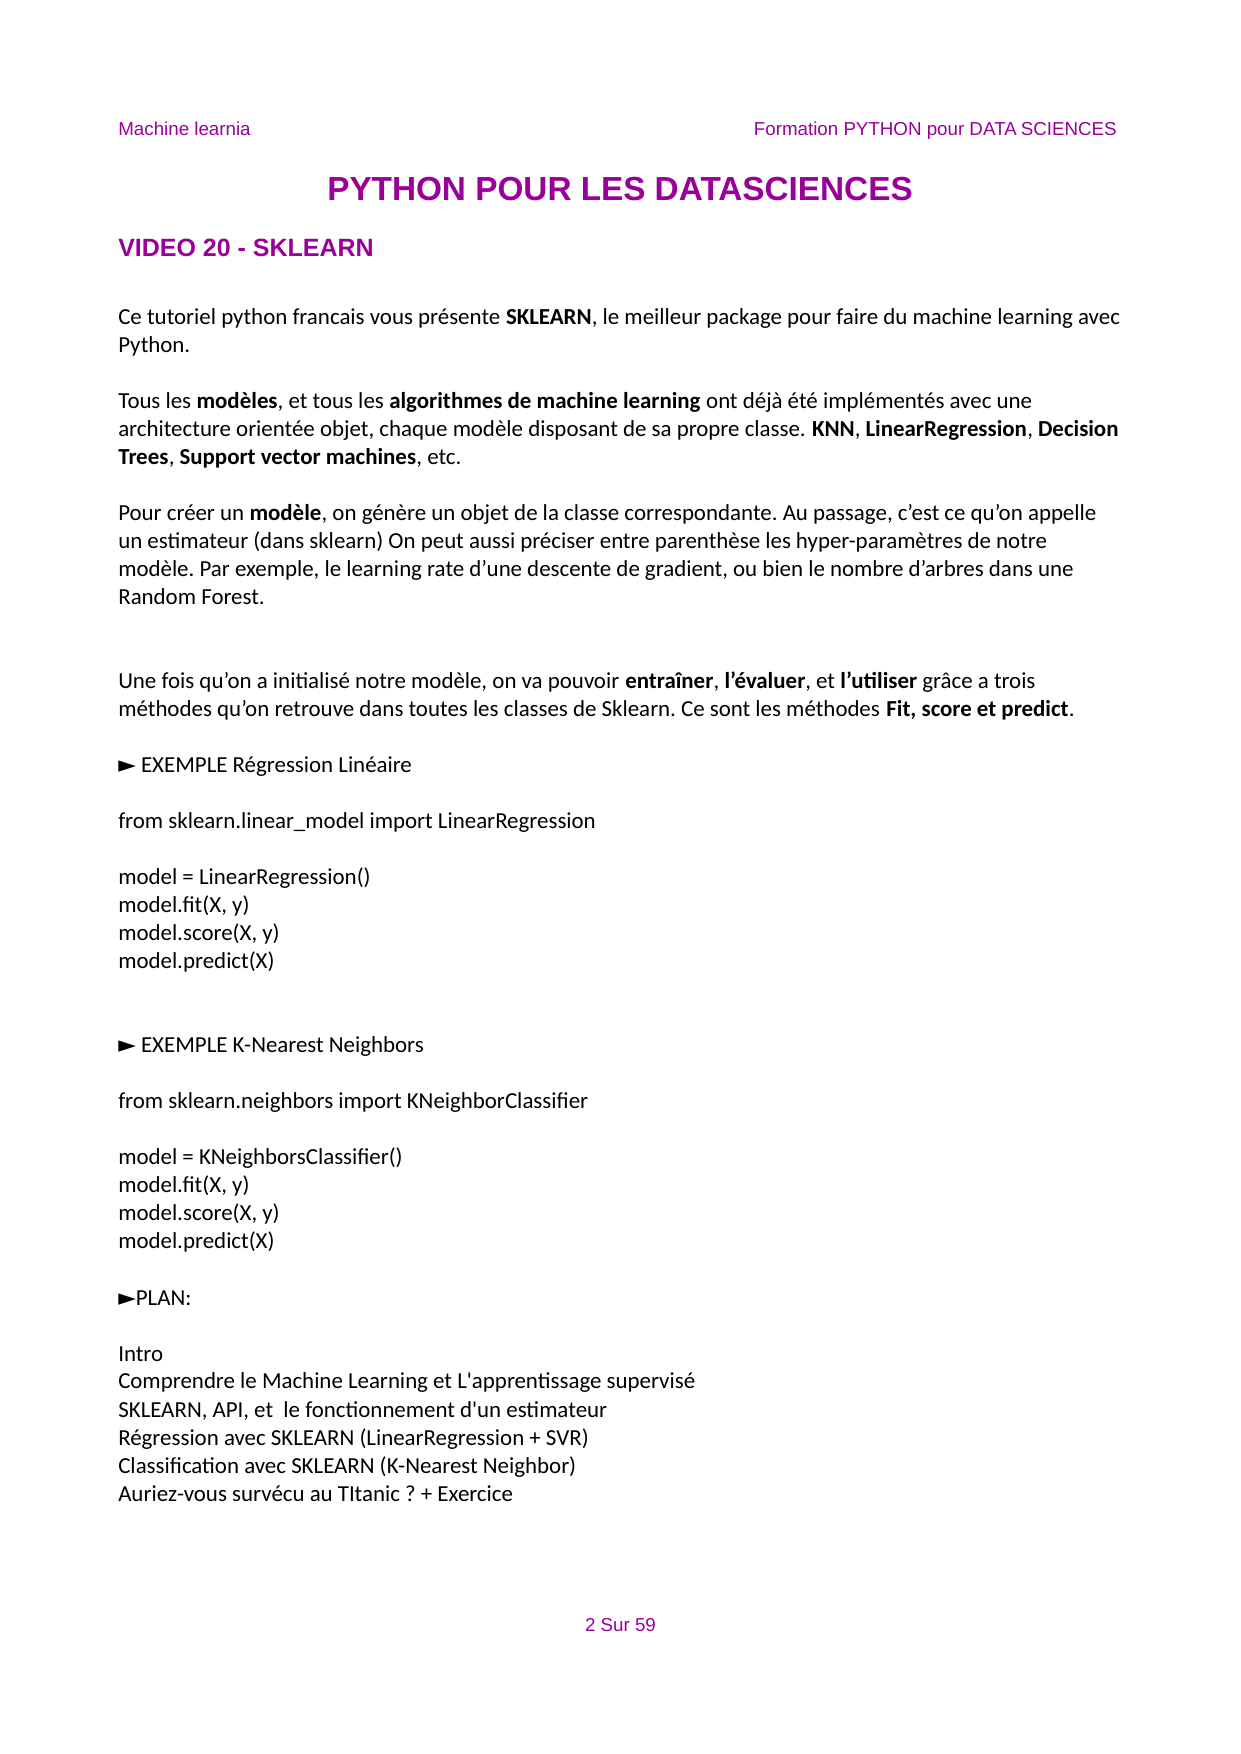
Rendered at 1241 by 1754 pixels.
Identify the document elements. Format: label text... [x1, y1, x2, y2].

subtitle VIDEO 20 - SKLEARN [118, 233, 1122, 261]
text Intro [118, 1339, 1122, 1367]
text ► EXEMPLE Régression Linéaire [118, 750, 1122, 778]
text model.score(X, y) [118, 1198, 1122, 1227]
text model.predict(X) [118, 1227, 1122, 1254]
text model = KNeighborsClassifier() [118, 1142, 1122, 1171]
text ►PLAN: [118, 1283, 1122, 1311]
text Auriez-vous survécu au TItanic ? + Exercice [118, 1479, 1122, 1507]
text Pour créer un modèle, on génère un objet de la classe correspondante. Au passage, c’est ce qu’on appelle un estimateur (dans sklearn) On peut aussi préciser entre parenthèse les hyper-paramètres de notre modèle. Par exemple, le learning rate d’une descente de gradient, ou bien le nombre d’arbres dans une Random Forest. [118, 498, 1122, 610]
text Comprendre le Machine Learning et L'apprentissage supervisé [118, 1367, 1122, 1395]
text ► EXEMPLE K-Nearest Neighbors [118, 1030, 1122, 1058]
text SKLEARN, API, et le fonctionnement d'un estimateur [118, 1395, 1122, 1423]
text model.fit(X, y) [118, 890, 1122, 918]
text PYTHON POUR LES DATASCIENCES [118, 169, 1122, 208]
text Tous les modèles, et tous les algorithmes de machine learning ont déjà été implémentés avec une architecture orientée objet, chaque modèle disposant de sa propre classe. KNN, LinearRegression, Decision Trees, Support vector machines, etc. [118, 386, 1122, 470]
text Classification avec SKLEARN (K-Nearest Neighbor) [118, 1451, 1122, 1479]
text from sklearn.linear_model import LinearRegression [118, 806, 1122, 834]
text model.fit(X, y) [118, 1171, 1122, 1198]
text from sklearn.neighbors import KNeighborClassifier [118, 1086, 1122, 1114]
text model.predict(X) [118, 946, 1122, 974]
text Une fois qu’on a initialisé notre modèle, on va pouvoir entraîner, l’évaluer, et l’utiliser grâce a trois méthodes qu’on retrouve dans toutes les classes de Sklearn. Ce sont les méthodes Fit, score et predict. [118, 666, 1122, 722]
text model = LinearRegression() [118, 862, 1122, 890]
text model.score(X, y) [118, 918, 1122, 946]
text Ce tutoriel python francais vous présente SKLEARN, le meilleur package pour faire du machine learning avec Python. [118, 302, 1122, 358]
text Régression avec SKLEARN (LinearRegression + SVR) [118, 1423, 1122, 1451]
